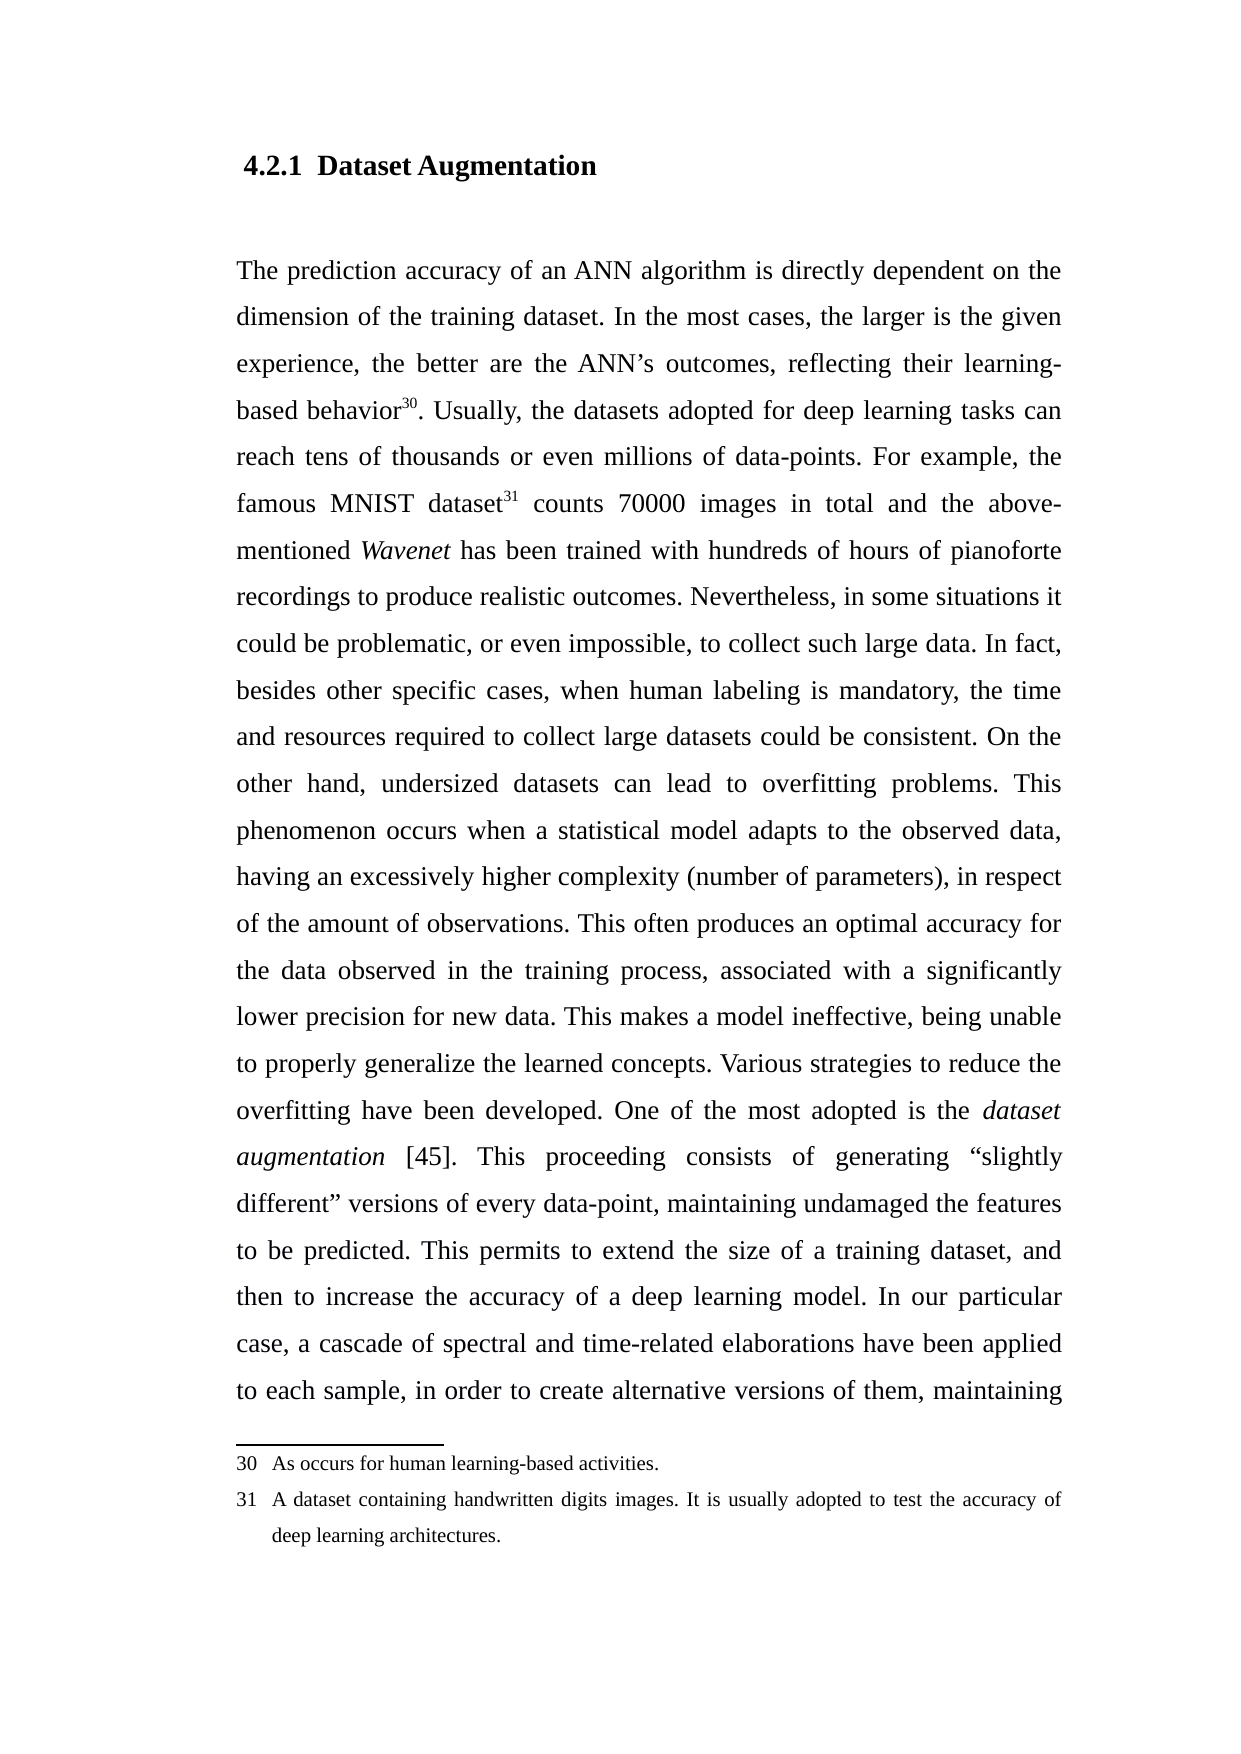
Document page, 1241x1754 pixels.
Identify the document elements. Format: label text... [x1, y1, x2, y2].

text As occurs for human learning-based activities. [236, 1451, 1063, 1475]
text A dataset containing handwritten digits images. It is usually adopted to test the accuracy of deep learning architectures. [236, 1487, 1063, 1547]
text The prediction accuracy of an ANN algorithm is directly dependent on the dimension of the training dataset. In the most cases, the larger is the given experience, the better are the ANN’s outcomes, reflecting their learning-based behavior. Usually, the datasets adopted for deep learning tasks can reach tens of thousands or even millions of data-points. For example, the famous MNIST dataset counts 70000 images in total and the above-mentioned Wavenet has been trained with hundreds of hours of pianoforte recordings to produce realistic outcomes. Nevertheless, in some situations it could be problematic, or even impossible, to collect such large data. In fact, besides other specific cases, when human labeling is mandatory, the time and resources required to collect large datasets could be consistent. On the other hand, undersized datasets can lead to overfitting problems. This phenomenon occurs when a statistical model adapts to the observed data, having an excessively higher complexity (number of parameters), in respect of the amount of observations. This often produces an optimal accuracy for the data observed in the training process, associated with a significantly lower precision for new data. This makes a model ineffective, being unable to properly generalize the learned concepts. Various strategies to reduce the overfitting have been developed. One of the most adopted is the dataset augmentation [45]. This proceeding consists of generating “slightly different” versions of every data-point, maintaining undamaged the features to be predicted. This permits to extend the size of a training dataset, and then to increase the accuracy of a deep learning model. In our particular case, a cascade of spectral and time-related elaborations have been applied to each sample, in order to create alternative versions of them, maintaining [236, 254, 1063, 1405]
subtitle Dataset Augmentation [236, 148, 1063, 181]
